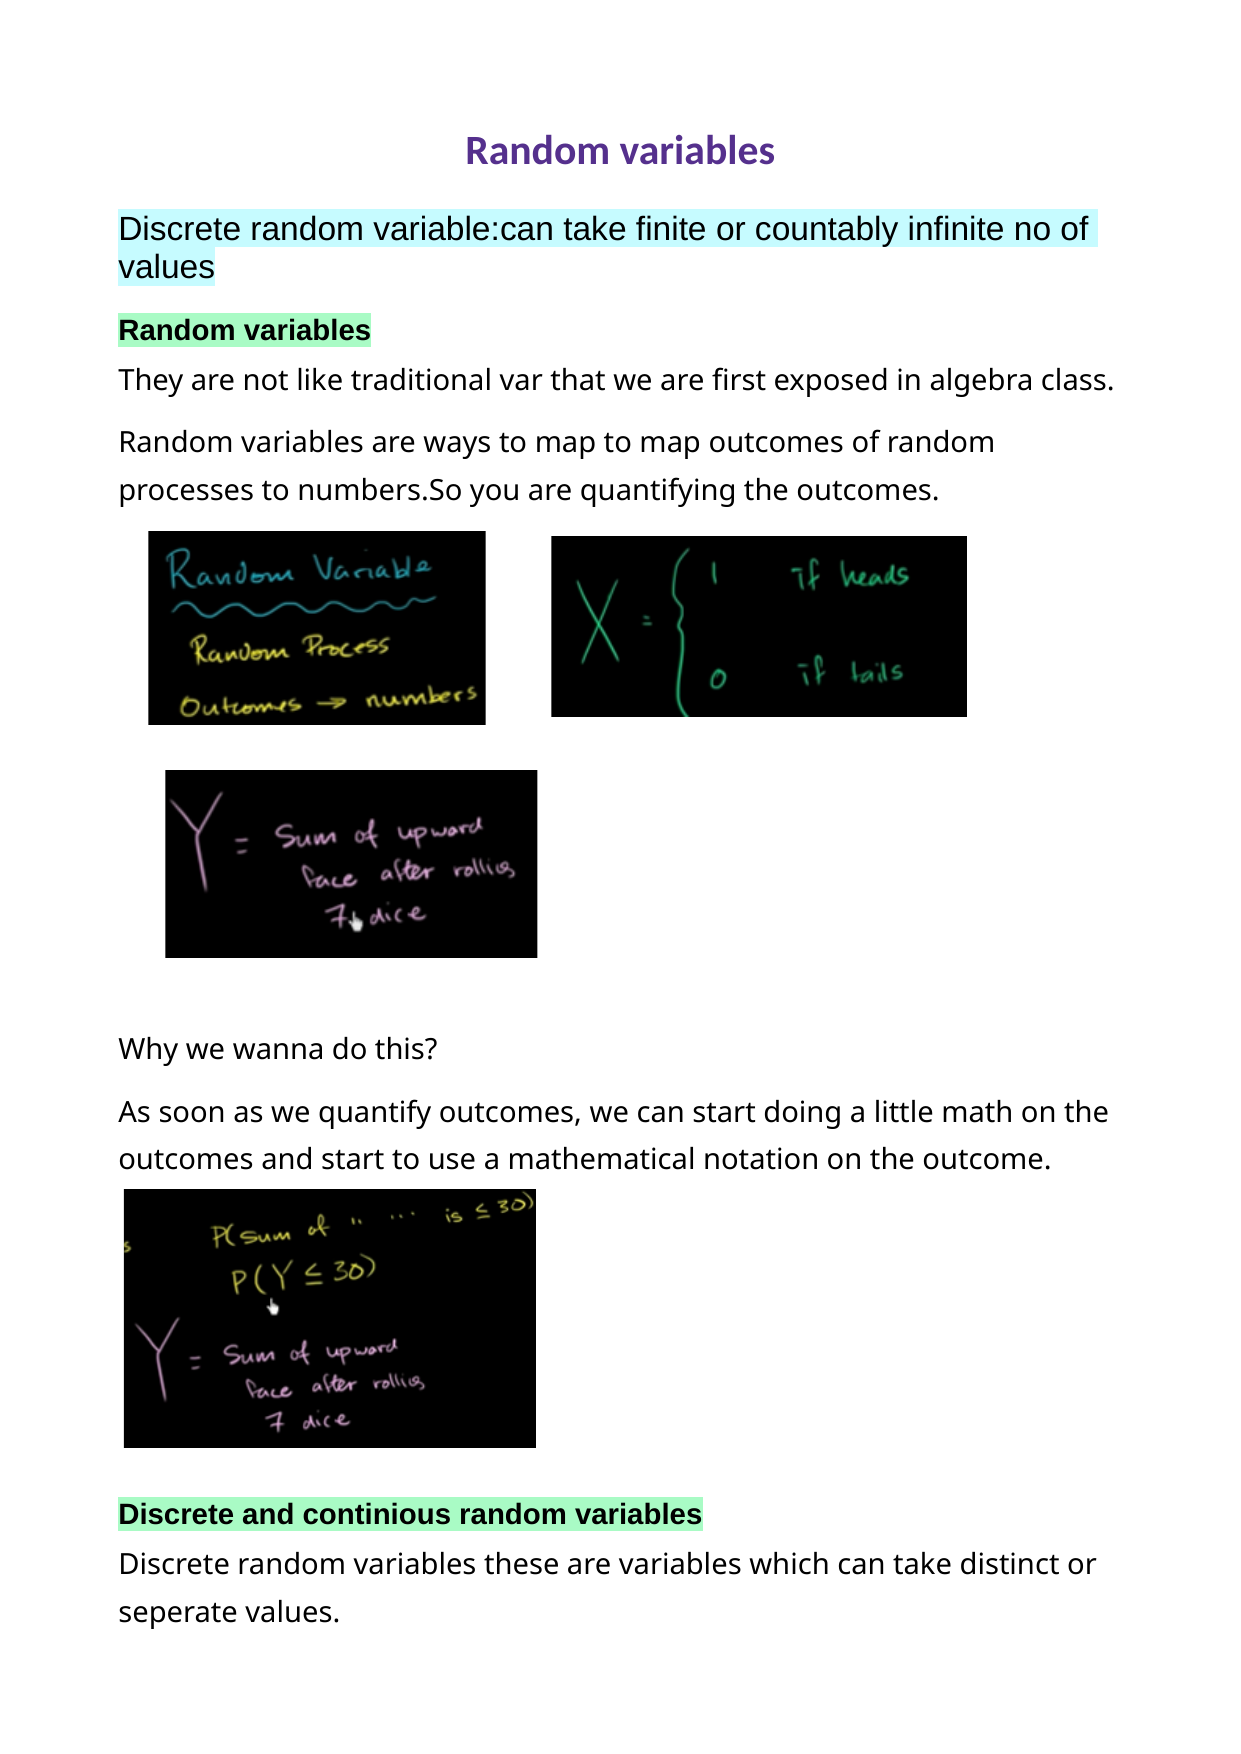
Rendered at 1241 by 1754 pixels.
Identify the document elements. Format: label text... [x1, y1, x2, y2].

subtitle Discrete random variable:can take finite or countably infinite no of values [118, 208, 1122, 286]
subtitle Discrete and continious random variables [703, 1497, 1122, 1531]
picture [551, 536, 967, 717]
text Discrete random variables these are variables which can take distinct or seperate values. [118, 1543, 1122, 1631]
subtitle Random variables [371, 313, 1122, 347]
text Random variables are ways to map to map outcomes of random processes to numbers.So you are quantifying the outcomes. [118, 421, 1122, 509]
text They are not like traditional var that we are first exposed in algebra class. [118, 359, 1122, 399]
picture [123, 1189, 536, 1448]
subtitle Random variables [118, 124, 1122, 175]
picture [148, 531, 486, 725]
text As soon as we quantify outcomes, we can start doing a little math on the outcomes and start to use a mathematical notation on the outcome. [118, 1091, 1122, 1178]
picture [165, 770, 538, 958]
text Why we wanna do this? [118, 1029, 1122, 1068]
